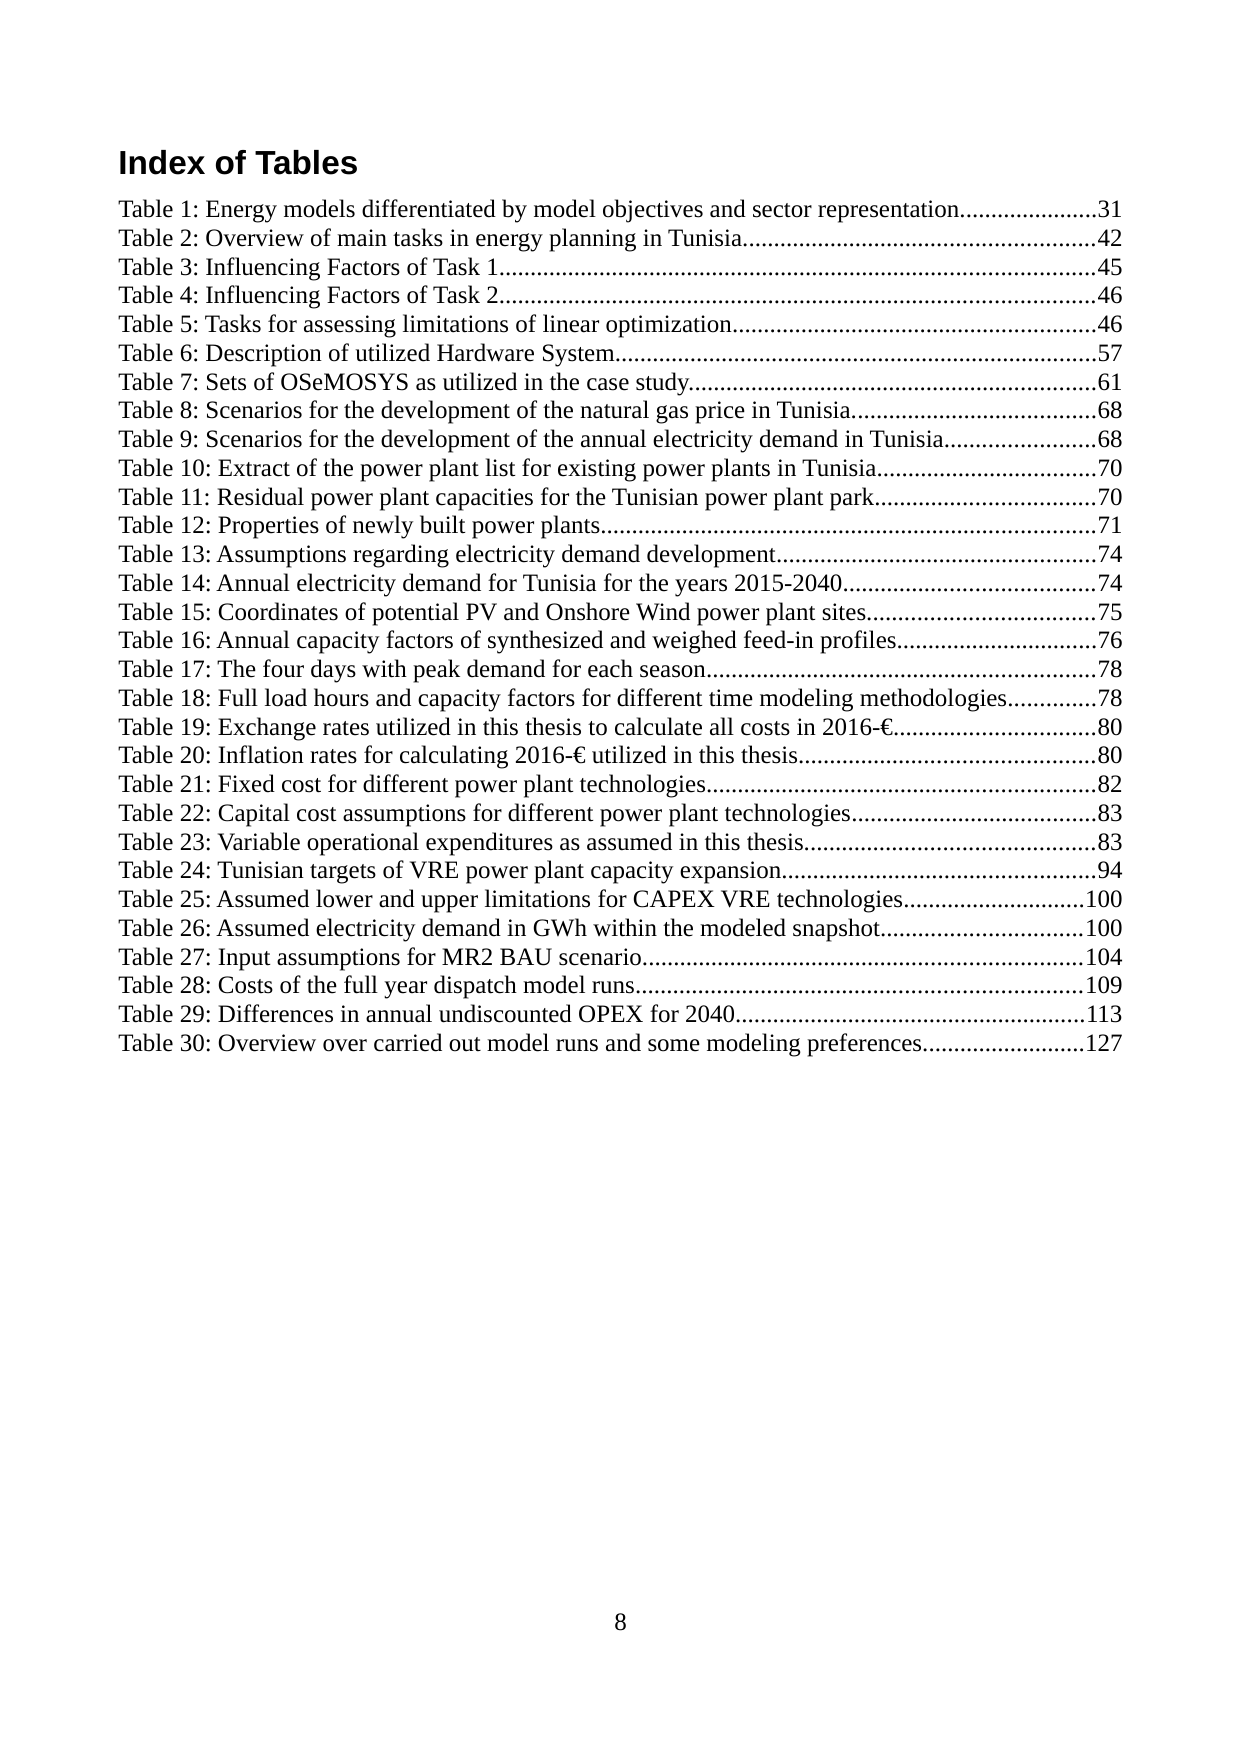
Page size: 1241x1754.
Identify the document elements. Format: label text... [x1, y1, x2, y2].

text Table 11: Residual power plant capacities for the Tunisian power plant park 70 [118, 482, 1122, 510]
text Table 21: Fixed cost for different power plant technologies 82 [118, 769, 1122, 798]
text Table 18: Full load hours and capacity factors for different time modeling methodologies 78 [118, 683, 1122, 712]
text Table 22: Capital cost assumptions for different power plant technologies 83 [118, 798, 1122, 827]
text Table 3: Influencing Factors of Task 1 45 [118, 252, 1122, 280]
text Table 4: Influencing Factors of Task 2 46 [118, 280, 1122, 309]
text Table 19: Exchange rates utilized in this thesis to calculate all costs in 2016-€ 80 [118, 712, 1122, 740]
text Table 12: Properties of newly built power plants 71 [118, 510, 1122, 539]
text Table 5: Tasks for assessing limitations of linear optimization 46 [118, 309, 1122, 338]
text Table 28: Costs of the full year dispatch model runs 109 [118, 970, 1122, 999]
text Table 14: Annual electricity demand for Tunisia for the years 2015-2040 74 [118, 568, 1122, 597]
text Table 25: Assumed lower and upper limitations for CAPEX VRE technologies 100 [118, 884, 1122, 913]
text Table 29: Differences in annual undiscounted OPEX for 2040 113 [118, 999, 1122, 1028]
text Table 23: Variable operational expenditures as assumed in this thesis. 83 [118, 827, 1122, 855]
text Table 30: Overview over carried out model runs and some modeling preferences. 127 [118, 1028, 1122, 1057]
text Table 10: Extract of the power plant list for existing power plants in Tunisia 70 [118, 453, 1122, 482]
text Table 15: Coordinates of potential PV and Onshore Wind power plant sites. 75 [118, 597, 1122, 625]
text Table 24: Tunisian targets of VRE power plant capacity expansion 94 [118, 855, 1122, 884]
text Table 20: Inflation rates for calculating 2016-€ utilized in this thesis 80 [118, 740, 1122, 769]
text Table 16: Annual capacity factors of synthesized and weighed feed-in profiles 76 [118, 625, 1122, 654]
text Table 2: Overview of main tasks in energy planning in Tunisia. 42 [118, 223, 1122, 252]
text Table 27: Input assumptions for MR2 BAU scenario. 104 [118, 942, 1122, 970]
text Table 6: Description of utilized Hardware System 57 [118, 338, 1122, 367]
subtitle Index of Tables [118, 143, 1122, 182]
text Table 9: Scenarios for the development of the annual electricity demand in Tunisia 68 [118, 424, 1122, 453]
text Table 1: Energy models differentiated by model objectives and sector representation. 31 [118, 194, 1122, 223]
text Table 13: Assumptions regarding electricity demand development 74 [118, 539, 1122, 568]
text Table 26: Assumed electricity demand in GWh within the modeled snapshot 100 [118, 913, 1122, 942]
text Table 8: Scenarios for the development of the natural gas price in Tunisia. 68 [118, 395, 1122, 424]
text Table 17: The four days with peak demand for each season 78 [118, 654, 1122, 683]
text Table 7: Sets of OSeMOSYS as utilized in the case study. 61 [118, 367, 1122, 395]
